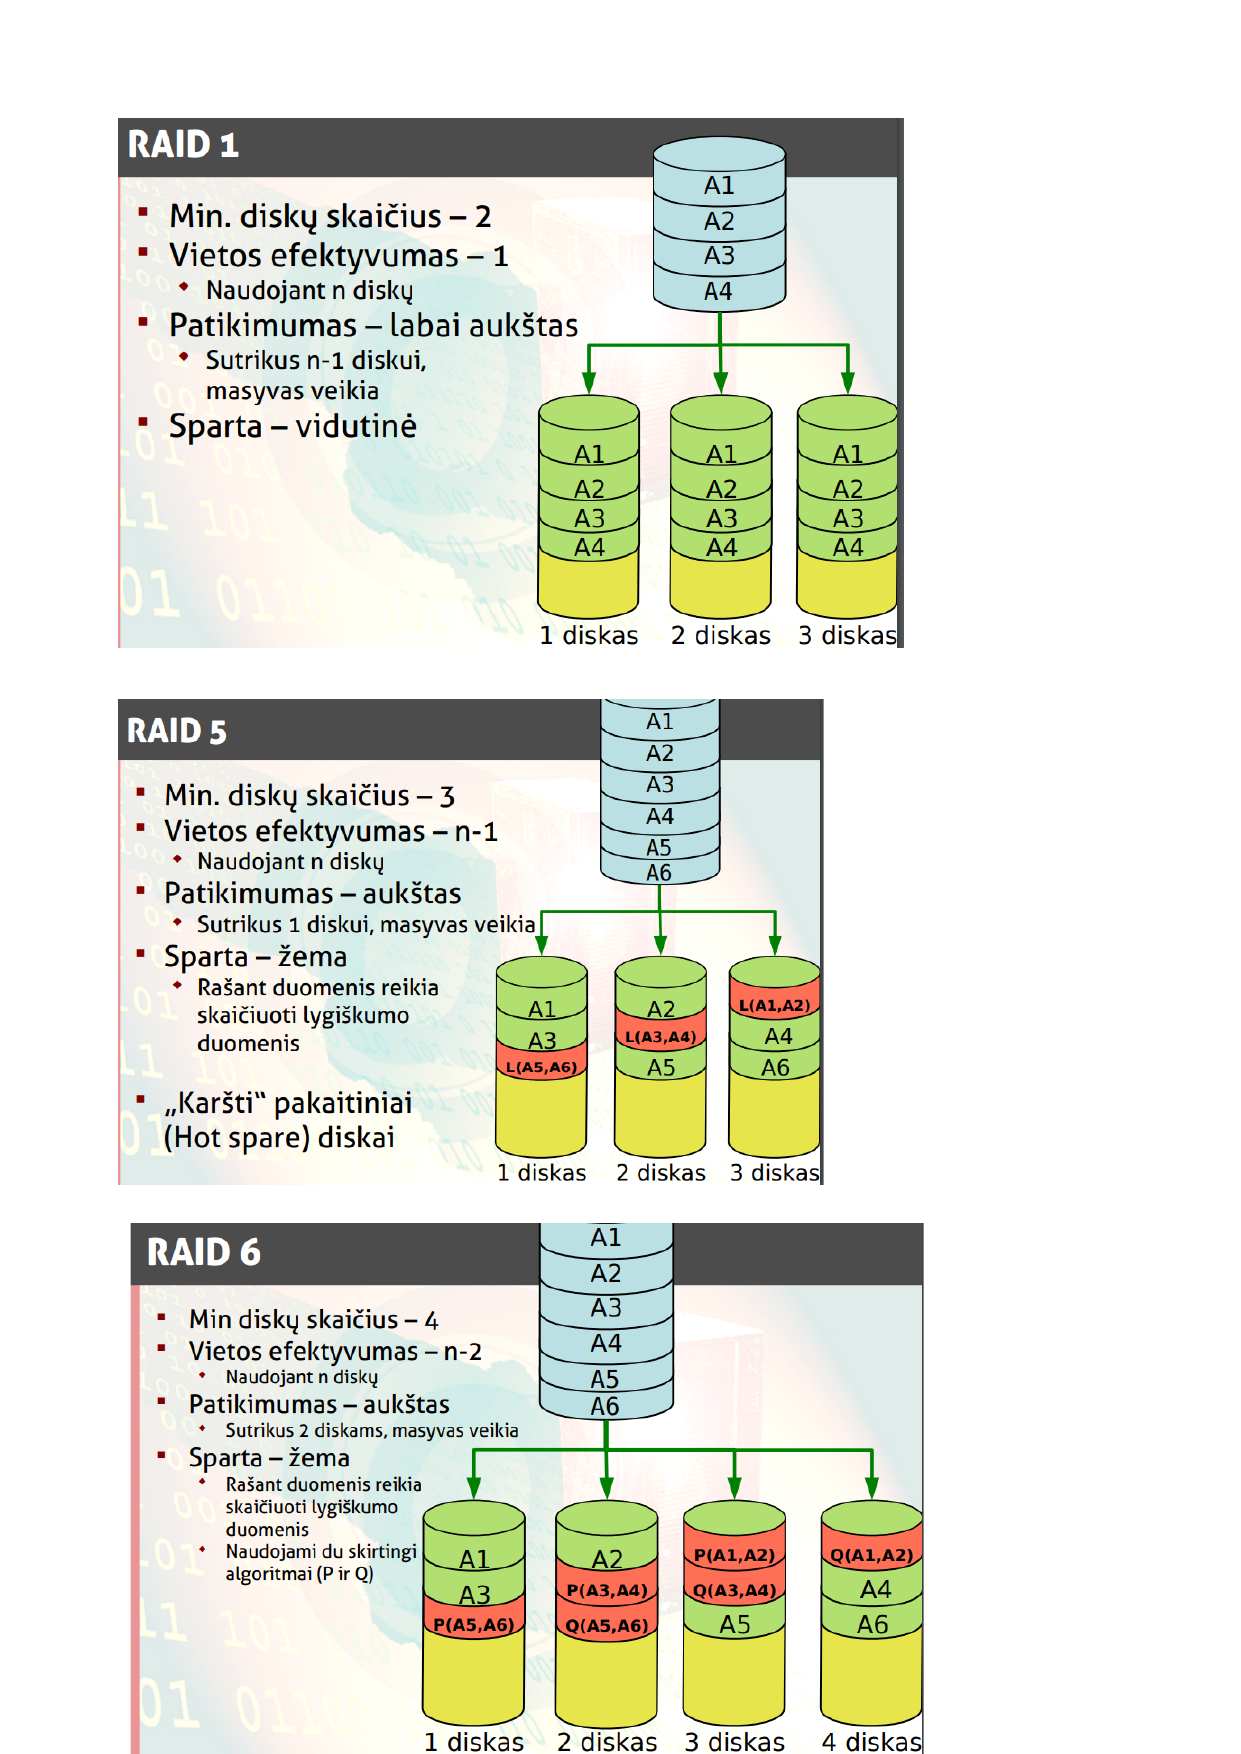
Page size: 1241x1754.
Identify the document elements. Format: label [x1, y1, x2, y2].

picture [118, 699, 824, 1185]
picture [130, 1223, 924, 1754]
picture [118, 118, 904, 648]
